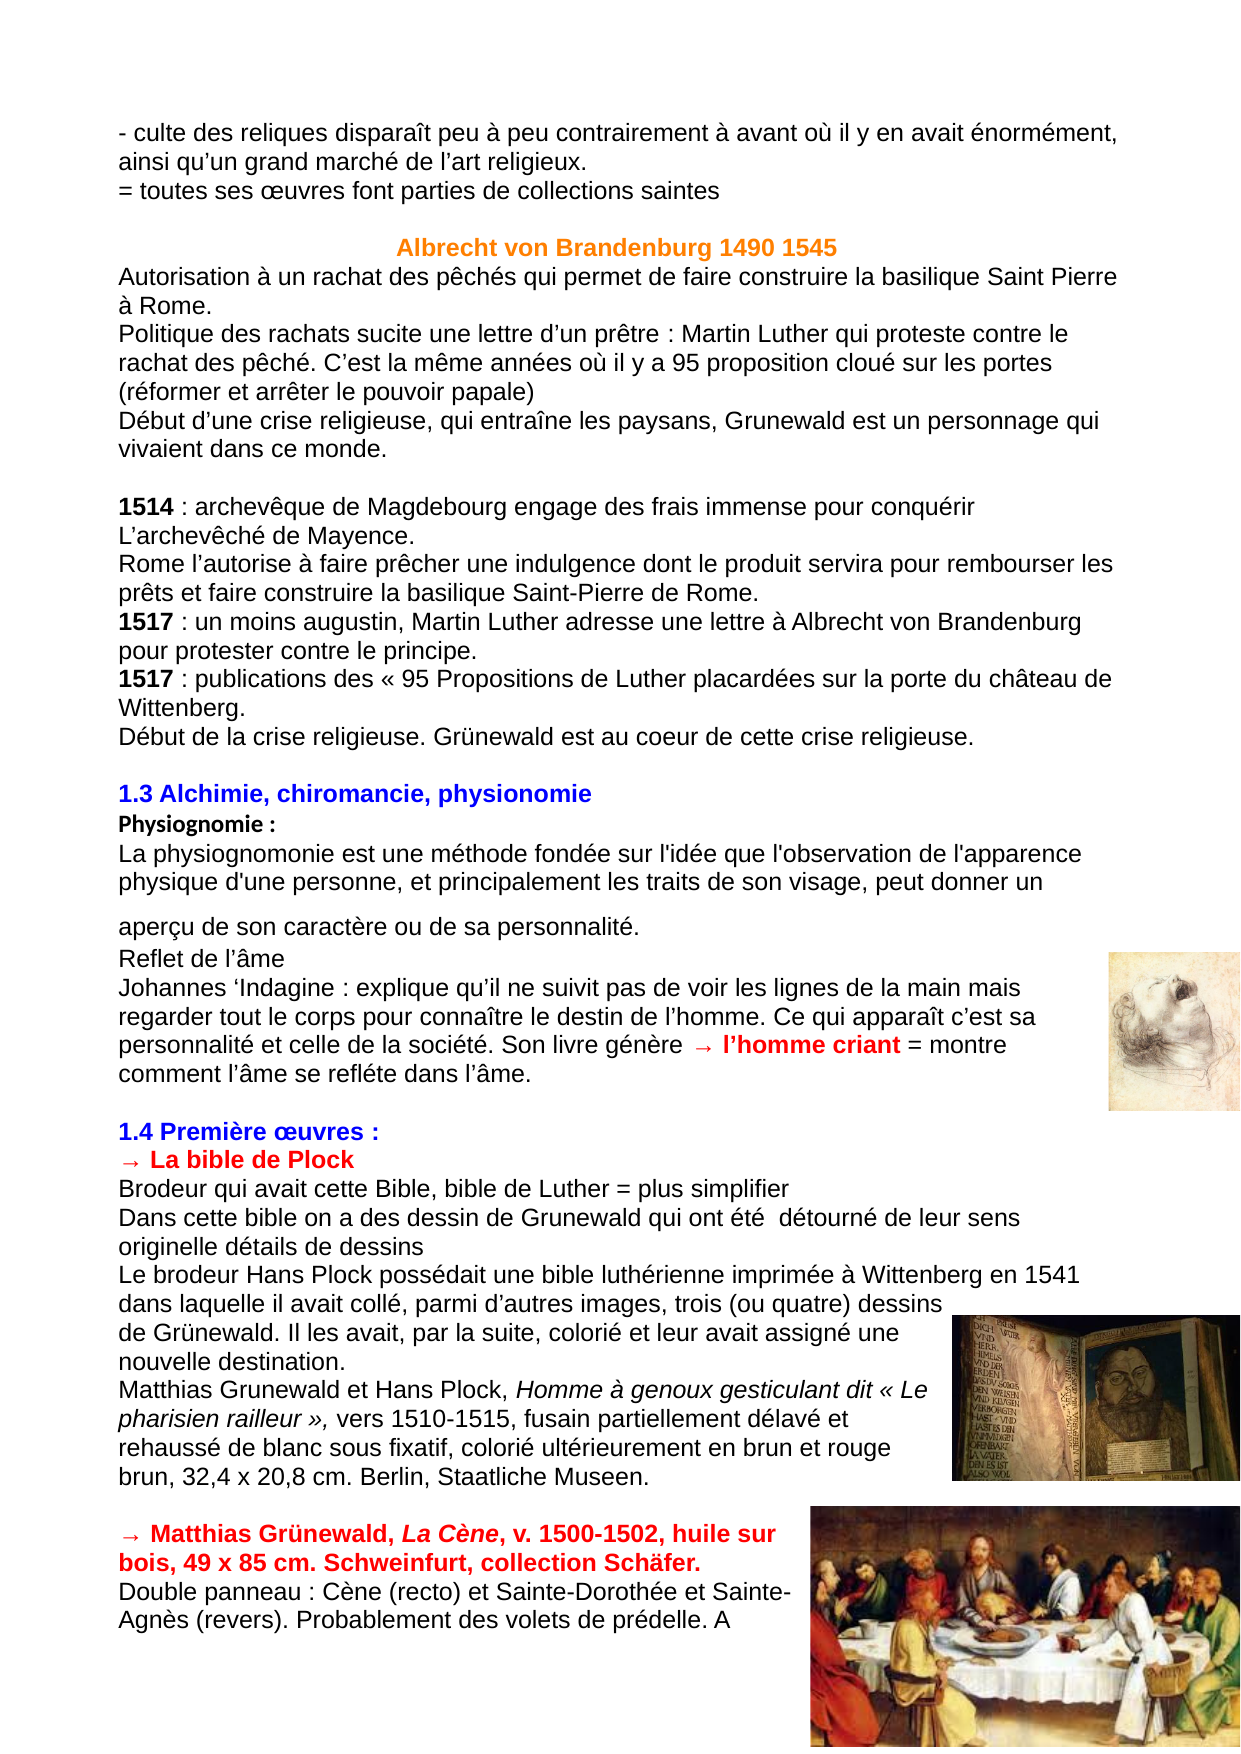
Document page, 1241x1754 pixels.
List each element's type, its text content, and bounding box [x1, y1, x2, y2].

text 1517 : publications des « 95 Propositions de Luther placardées sur la porte du château de Wittenberg. [118, 664, 1122, 722]
text Rome l’autorise à faire prêcher une indulgence dont le produit servira pour rembourser les prêts et faire construire la basilique Saint-Pierre de Rome. [118, 549, 1122, 607]
text 1514 : archevêque de Magdebourg engage des frais immense pour conquérir L’archevêché de Mayence. [118, 492, 1122, 549]
text - culte des reliques disparaît peu à peu contrairement à avant où il y en avait énormément, ainsi qu’un grand marché de l’art religieux. [118, 118, 1122, 176]
text Brodeur qui avait cette Bible, bible de Luther = plus simplifier [118, 1174, 1122, 1203]
text La physiognomonie est une méthode fondée sur l'idée que l'observation de l'apparence physique d'une personne, et principalement les traits de son visage, peut donner un aperçu de son caractère ou de sa personnalité. [118, 839, 1122, 944]
picture [952, 1315, 1241, 1481]
text = toutes ses œuvres font parties de collections saintes [118, 176, 1122, 204]
picture [810, 1506, 1241, 1747]
text 1.4 Première œuvres : [118, 1117, 1122, 1145]
text → Matthias Grünewald, La Cène, v. 1500-1502, huile sur bois, 49 x 85 cm. Schweinfurt, collection Schäfer. [118, 1519, 810, 1577]
text Dans cette bible on a des dessin de Grunewald qui ont été détourné de leur sens originelle détails de dessins [118, 1203, 1122, 1260]
text Johannes ‘Indagine : explique qu’il ne suivit pas de voir les lignes de la main mais regarder tout le corps pour connaître le destin de l’homme. Ce qui apparaît c’est sa personnalité et celle de la société. Son livre génère → l’homme criant = montre comment l’âme se refléte dans l’âme. [118, 973, 1108, 1088]
picture [1108, 952, 1241, 1111]
text Autorisation à un rachat des pêchés qui permet de faire construire la basilique Saint Pierre à Rome. [118, 262, 1122, 319]
text Double panneau : Cène (recto) et Sainte-Dorothée et Sainte-Agnès (revers). Probablement des volets de prédelle. A [118, 1577, 810, 1634]
text Physiognomie : [118, 808, 1122, 839]
text Début de la crise religieuse. Grünewald est au coeur de cette crise religieuse. [118, 722, 1122, 751]
text Reflet de l’âme [118, 944, 1122, 973]
text Matthias Grunewald et Hans Plock, Homme à genoux gesticulant dit « Le pharisien railleur », vers 1510-1515, fusain partiellement délavé et rehaussé de blanc sous fixatif, colorié ultérieurement en brun et rouge brun, 32,4 x 20,8 cm. Berlin, Staatliche Museen. [118, 1375, 1122, 1490]
text 1.3 Alchimie, chiromancie, physionomie [118, 779, 1122, 808]
text 1517 : un moins augustin, Martin Luther adresse une lettre à Albrecht von Brandenburg pour protester contre le principe. [118, 607, 1122, 664]
text Début d’une crise religieuse, qui entraîne les paysans, Grunewald est un personnage qui vivaient dans ce monde. [118, 406, 1122, 463]
text → La bible de Plock [118, 1145, 1122, 1174]
text Le brodeur Hans Plock possédait une bible luthérienne imprimée à Wittenberg en 1541 dans laquelle il avait collé, parmi d’autres images, trois (ou quatre) dessins de Grünewald. Il les avait, par la suite, colorié et leur avait assigné une nouvelle destination. [118, 1260, 1122, 1375]
text Albrecht von Brandenburg 1490 1545 [118, 233, 1122, 262]
text Politique des rachats sucite une lettre d’un prêtre : Martin Luther qui proteste contre le rachat des pêché. C’est la même années où il y a 95 proposition cloué sur les portes (réformer et arrêter le pouvoir papale) [118, 319, 1122, 406]
